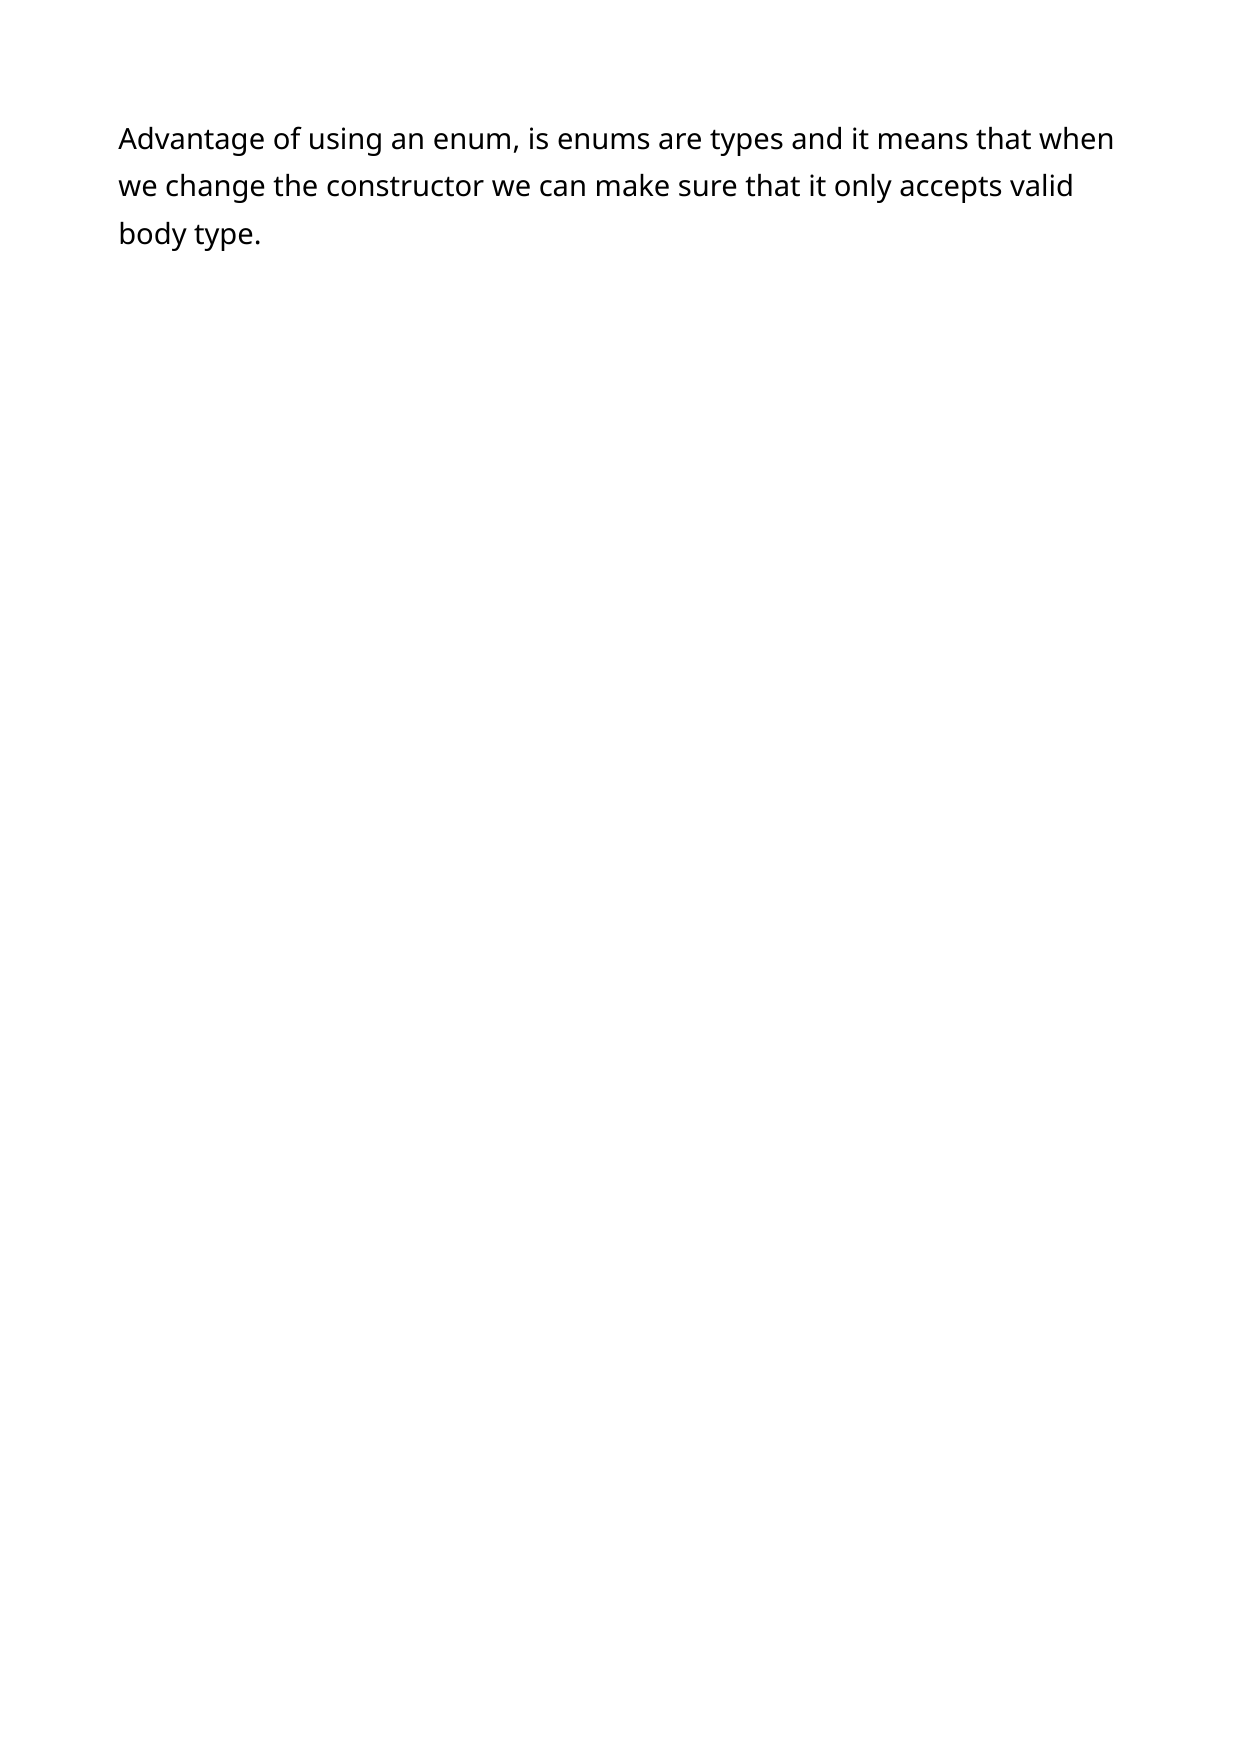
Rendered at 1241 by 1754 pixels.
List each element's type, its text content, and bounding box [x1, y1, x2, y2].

text Advantage of using an enum, is enums are types and it means that when we change the constructor we can make sure that it only accepts valid body type. [118, 118, 1122, 253]
